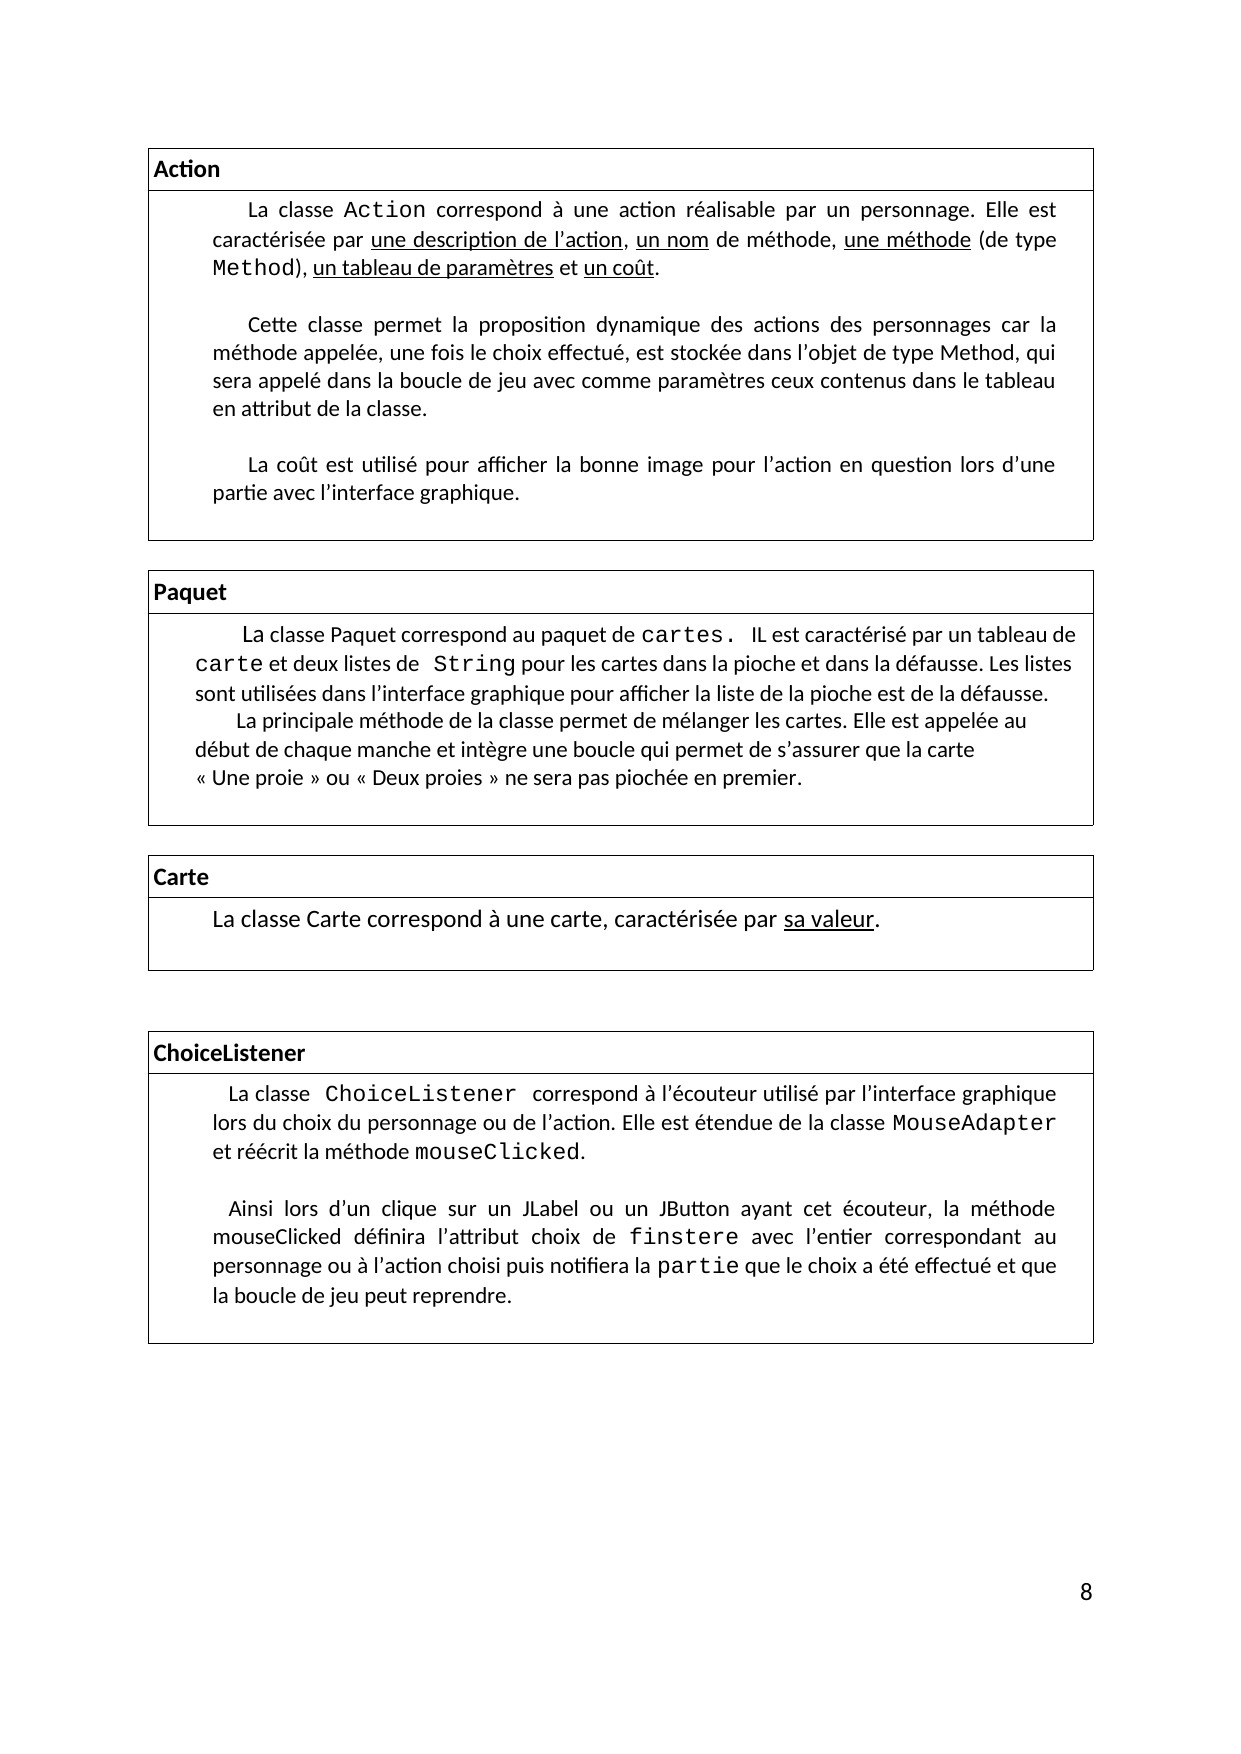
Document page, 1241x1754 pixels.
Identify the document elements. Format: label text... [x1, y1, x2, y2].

table_cell La classe Carte correspond à une carte, caractérisée par sa valeur. [149, 898, 1093, 970]
table_header Action [149, 149, 1093, 190]
table_header Carte [149, 856, 1093, 897]
table_header Paquet [149, 571, 1093, 612]
table_cell La classe Action correspond à une action réalisable par un personnage. Elle est caractérisée par une description de l’action, un nom de méthode, une méthode (de type Method), un tableau de paramètres et un coût. Cette classe permet la proposition dynamique des actions des personnages car la méthode appelée, une fois le choix effectué, est stockée dans l’objet de type Method, qui sera appelé dans la boucle de jeu avec comme paramètres ceux contenus dans le tableau en attribut de la classe. La coût est utilisé pour afficher la bonne image pour l’action en question lors d’une partie avec l’interface graphique. [149, 191, 1093, 540]
table_cell La classe ChoiceListener correspond à l’écouteur utilisé par l’interface graphique lors du choix du personnage ou de l’action. Elle est étendue de la classe MouseAdapter et réécrit la méthode mouseClicked. Ainsi lors d’un clique sur un JLabel ou un JButton ayant cet écouteur, la méthode mouseClicked définira l’attribut choix de finstere avec l’entier correspondant au personnage ou à l’action choisi puis notifiera la partie que le choix a été effectué et que la boucle de jeu peut reprendre. [149, 1074, 1093, 1342]
table_cell La classe Paquet correspond au paquet de cartes. IL est caractérisé par un tableau de carte et deux listes de String pour les cartes dans la pioche et dans la défausse. Les listes sont utilisées dans l’interface graphique pour afficher la liste de la pioche est de la défausse. La principale méthode de la classe permet de mélanger les cartes. Elle est appelée au début de chaque manche et intègre une boucle qui permet de s’assurer que la carte « Une proie » ou « Deux proies » ne sera pas piochée en premier. [149, 614, 1093, 824]
table_header ChoiceListener [149, 1032, 1093, 1073]
